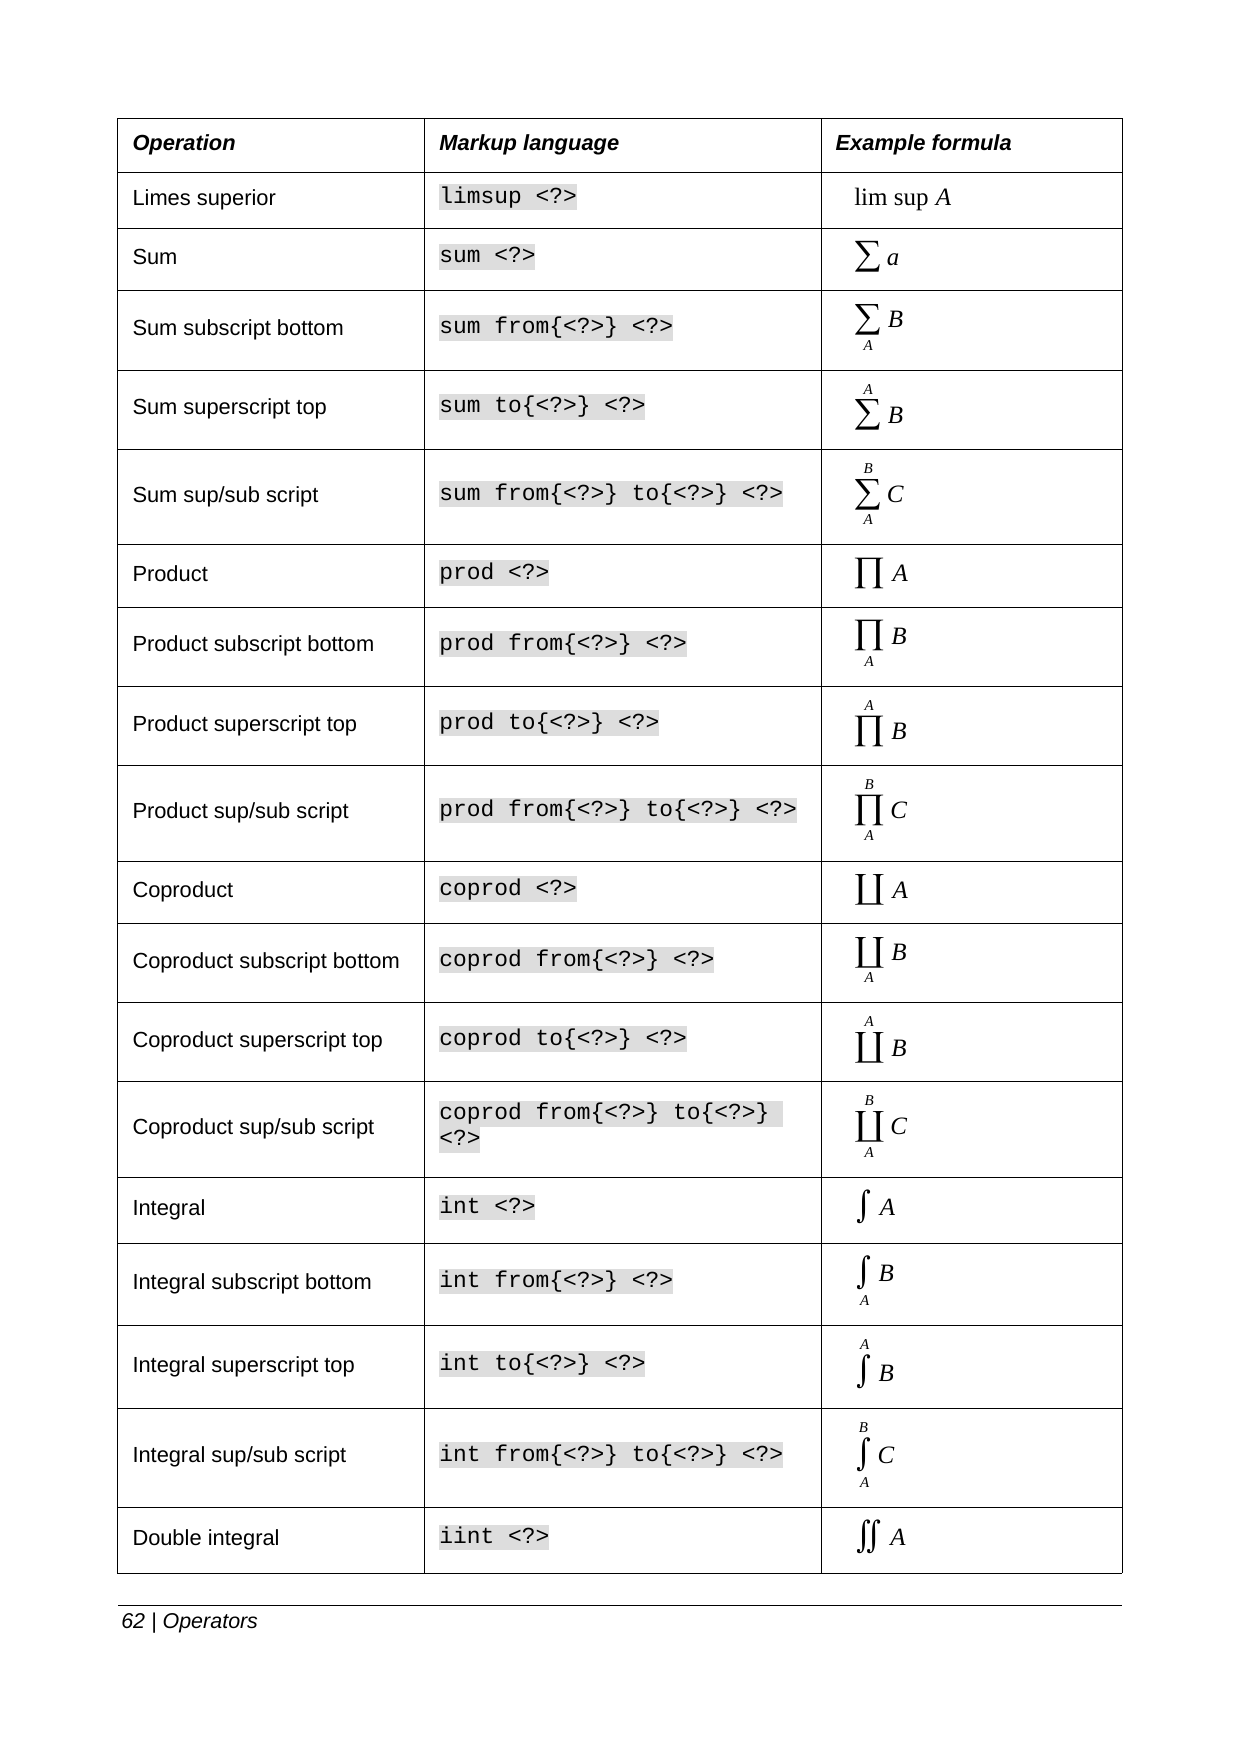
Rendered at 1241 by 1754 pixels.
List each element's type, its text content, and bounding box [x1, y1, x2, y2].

table_cell coprod <?> [425, 862, 821, 923]
table_cell [822, 545, 1122, 607]
table_cell [822, 766, 1122, 861]
table_cell Coproduct [118, 862, 424, 923]
table_cell Sum sup/sub script [118, 450, 424, 544]
table_cell iint <?> [425, 1508, 821, 1573]
table_cell Product sup/sub script [118, 766, 424, 861]
table_cell Coproduct superscript top [118, 1003, 424, 1081]
table_header Markup language [425, 119, 821, 172]
table_cell Sum subscript bottom [118, 291, 424, 369]
table_cell Limes superior [118, 173, 424, 228]
table_cell Integral [118, 1178, 424, 1243]
table_cell prod <?> [425, 545, 821, 607]
table_cell [822, 173, 1122, 228]
table_cell [822, 1508, 1122, 1573]
table_cell Integral superscript top [118, 1326, 424, 1408]
table_cell [822, 608, 1122, 686]
table_cell [822, 1244, 1122, 1325]
table_cell coprod to{<?>} <?> [425, 1003, 821, 1081]
table_cell [822, 291, 1122, 369]
table_cell sum from{<?>} to{<?>} <?> [425, 450, 821, 544]
table_cell prod from{<?>} <?> [425, 608, 821, 686]
table_cell Product superscript top [118, 687, 424, 765]
table_cell sum to{<?>} <?> [425, 371, 821, 449]
table_cell Double integral [118, 1508, 424, 1573]
table_cell int from{<?>} to{<?>} <?> [425, 1409, 821, 1507]
table_cell Product [118, 545, 424, 607]
table_cell [822, 1326, 1122, 1408]
table_cell Integral sup/sub script [118, 1409, 424, 1507]
table_cell coprod from{<?>} to{<?>} <?> [425, 1082, 821, 1177]
table_cell prod to{<?>} <?> [425, 687, 821, 765]
table_header Example formula [822, 119, 1122, 172]
table_cell Coproduct sup/sub script [118, 1082, 424, 1177]
table_cell limsup <?> [425, 173, 821, 228]
table_cell Integral subscript bottom [118, 1244, 424, 1325]
table_cell Product subscript bottom [118, 608, 424, 686]
table_cell [822, 1082, 1122, 1177]
table_cell coprod from{<?>} <?> [425, 924, 821, 1002]
table_cell [822, 229, 1122, 290]
table_cell sum from{<?>} <?> [425, 291, 821, 369]
table_cell Sum superscript top [118, 371, 424, 449]
table_cell prod from{<?>} to{<?>} <?> [425, 766, 821, 861]
table_cell sum <?> [425, 229, 821, 290]
table_cell [822, 687, 1122, 765]
table_cell [822, 450, 1122, 544]
table_cell int to{<?>} <?> [425, 1326, 821, 1408]
table_cell [822, 1409, 1122, 1507]
table_cell Sum [118, 229, 424, 290]
table_cell Coproduct subscript bottom [118, 924, 424, 1002]
table_cell [822, 862, 1122, 923]
table_cell [822, 1003, 1122, 1081]
table_cell [822, 1178, 1122, 1243]
table_cell [822, 371, 1122, 449]
table_cell int from{<?>} <?> [425, 1244, 821, 1325]
table_cell int <?> [425, 1178, 821, 1243]
table_header Operation [118, 119, 424, 172]
table_cell [822, 924, 1122, 1002]
